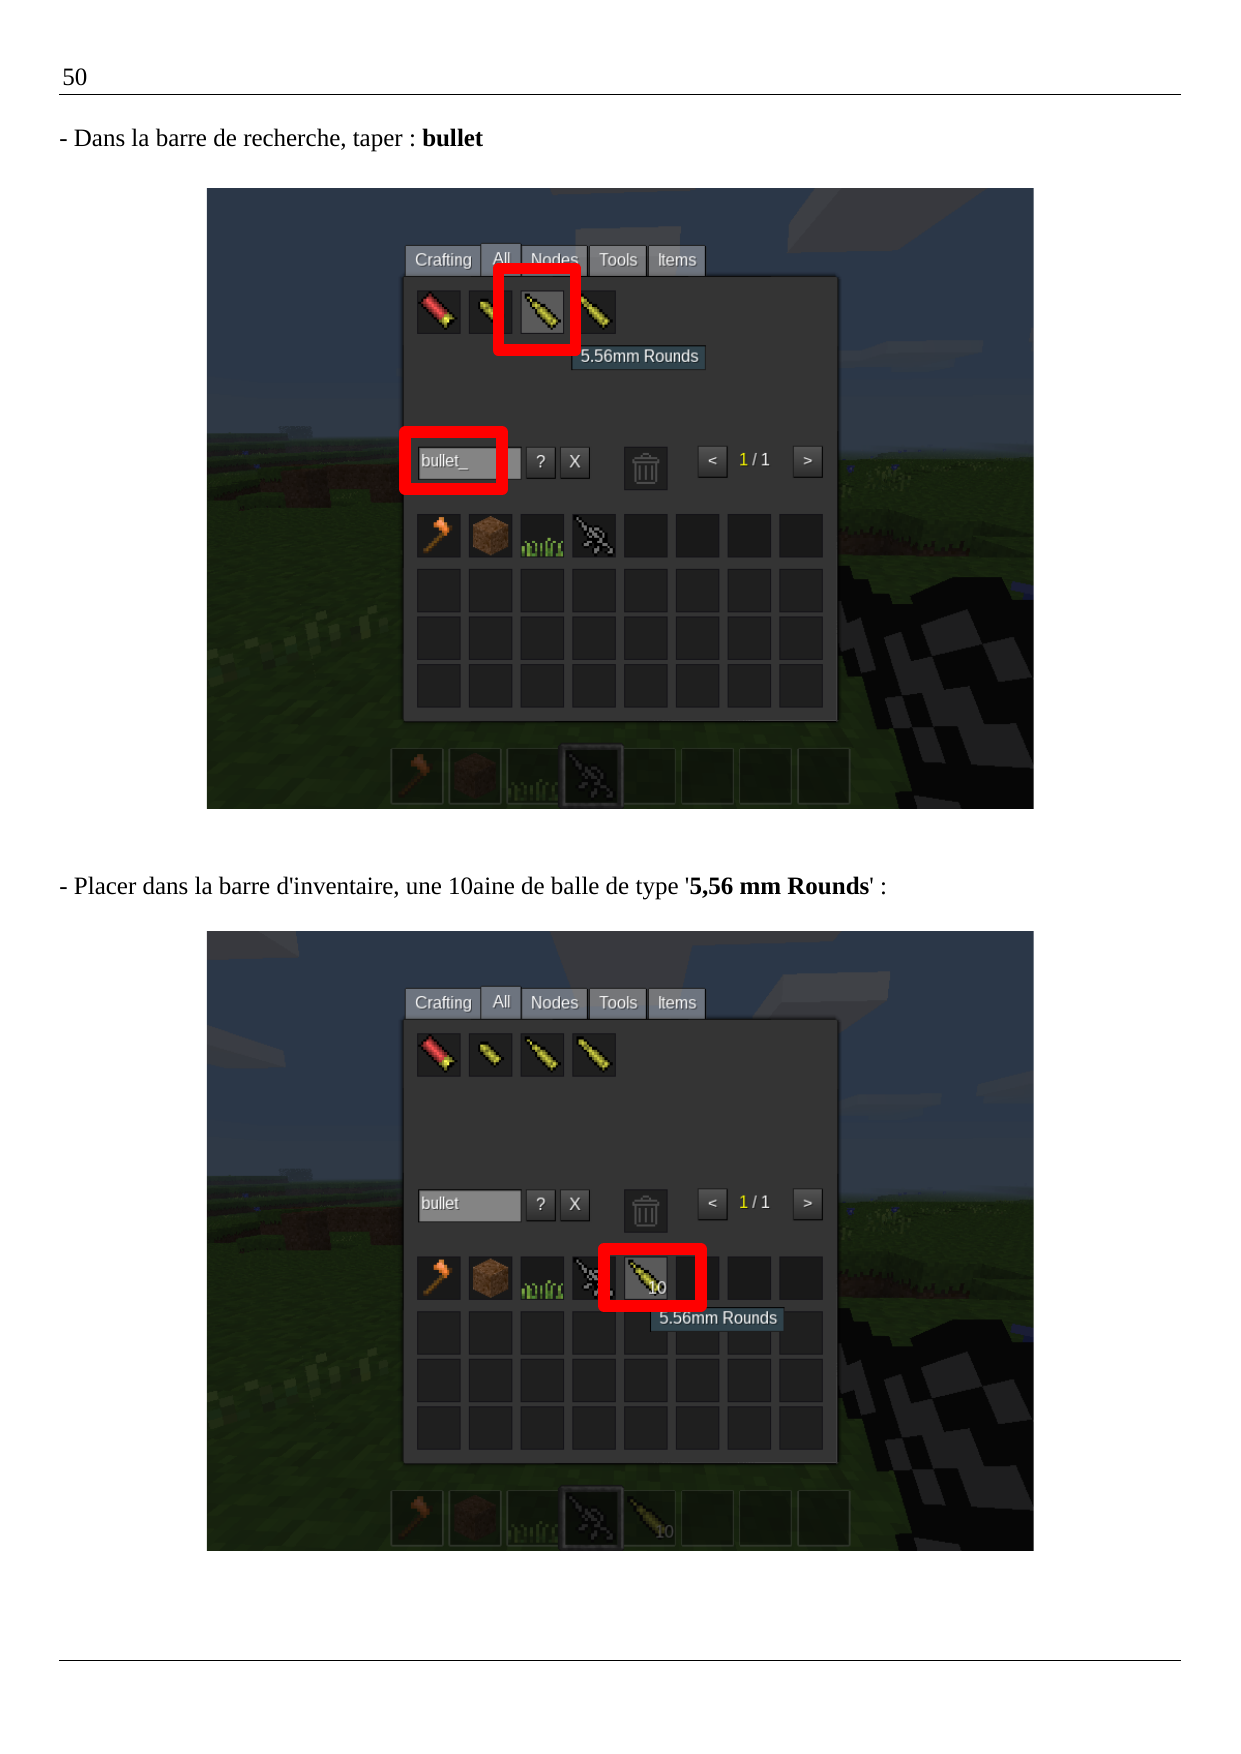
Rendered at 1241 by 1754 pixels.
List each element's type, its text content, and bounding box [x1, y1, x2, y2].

picture [206, 188, 1034, 809]
text - Dans la barre de recherche, taper : bullet [59, 123, 1181, 152]
text - Placer dans la barre d'inventaire, une 10aine de balle de type '5,56 mm Rounds' : [59, 871, 1181, 899]
picture [206, 931, 1034, 1551]
